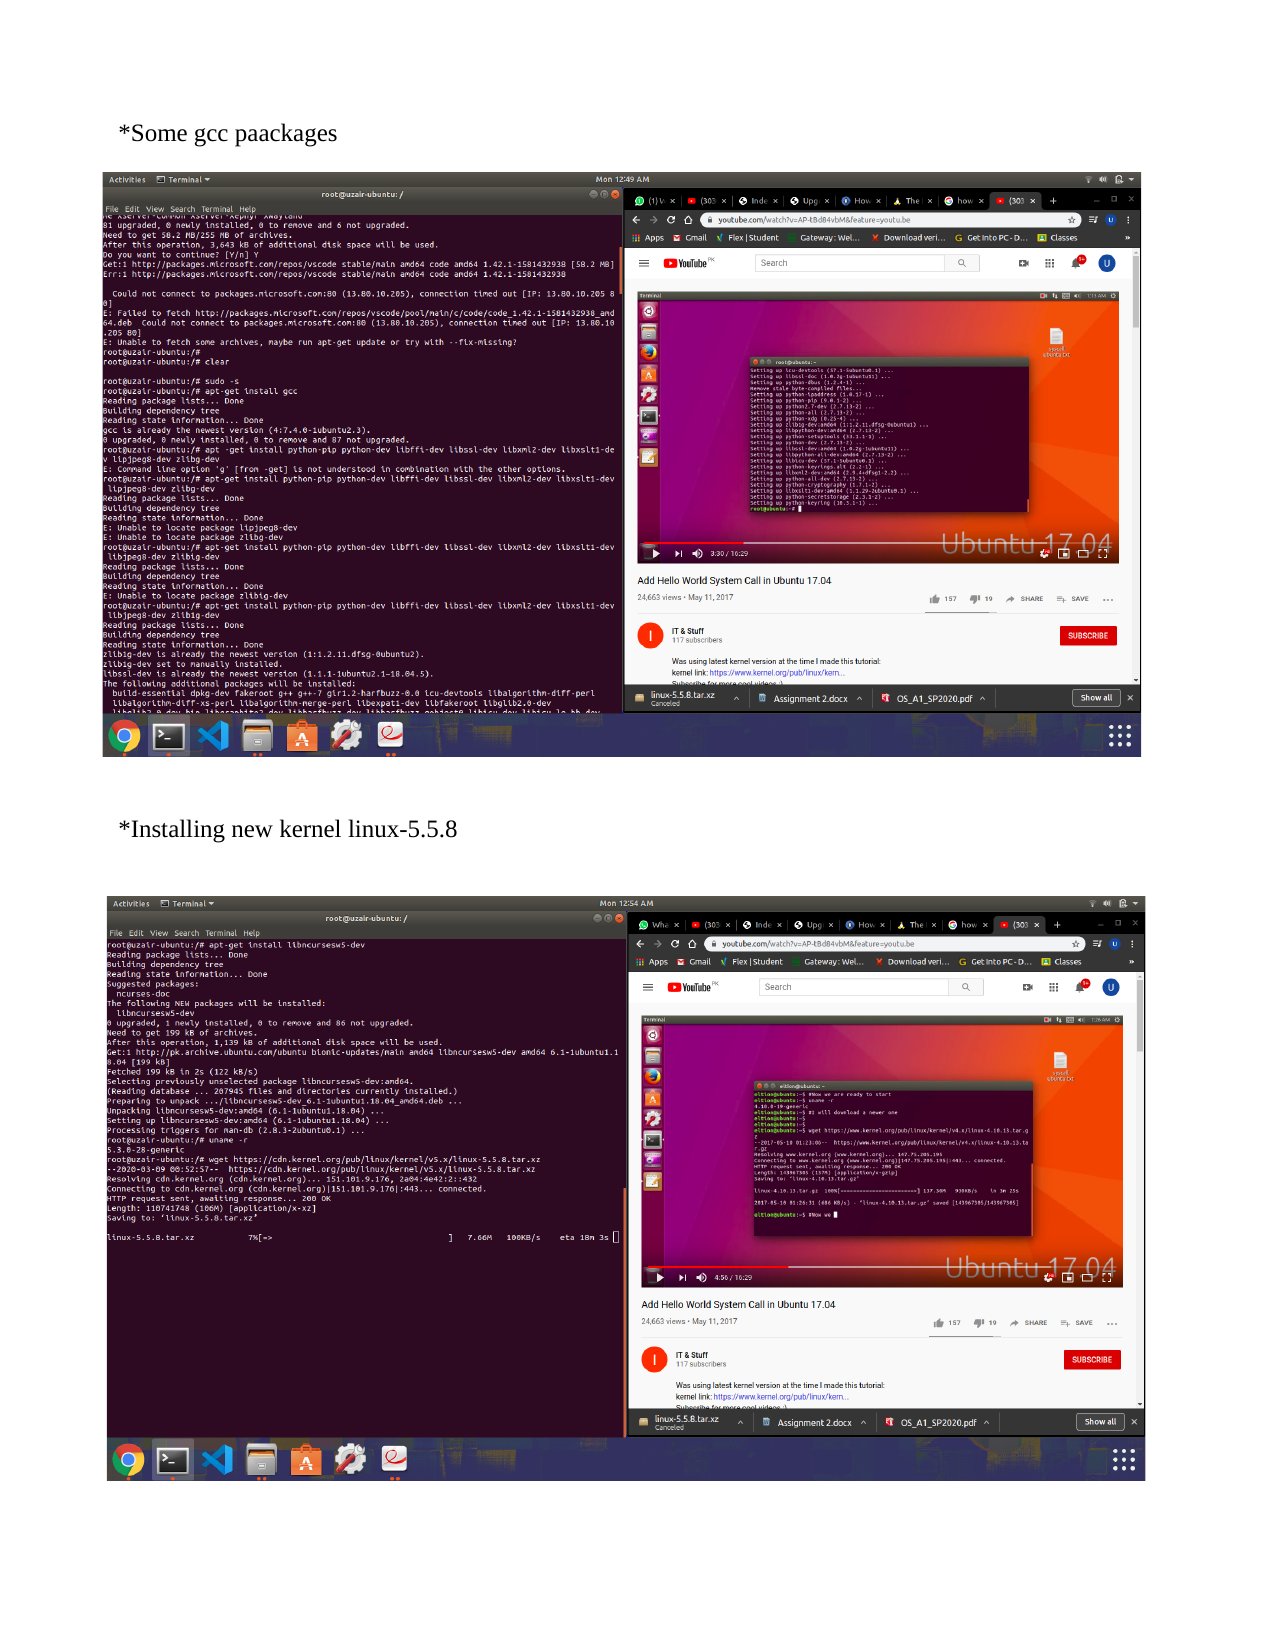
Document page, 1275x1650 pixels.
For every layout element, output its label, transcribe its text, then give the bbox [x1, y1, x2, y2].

picture [106, 896, 1146, 1481]
picture [102, 172, 1142, 757]
text *Installing new kernel linux-5.5.8 [118, 814, 1157, 843]
text *Some gcc paackages [118, 118, 1157, 147]
